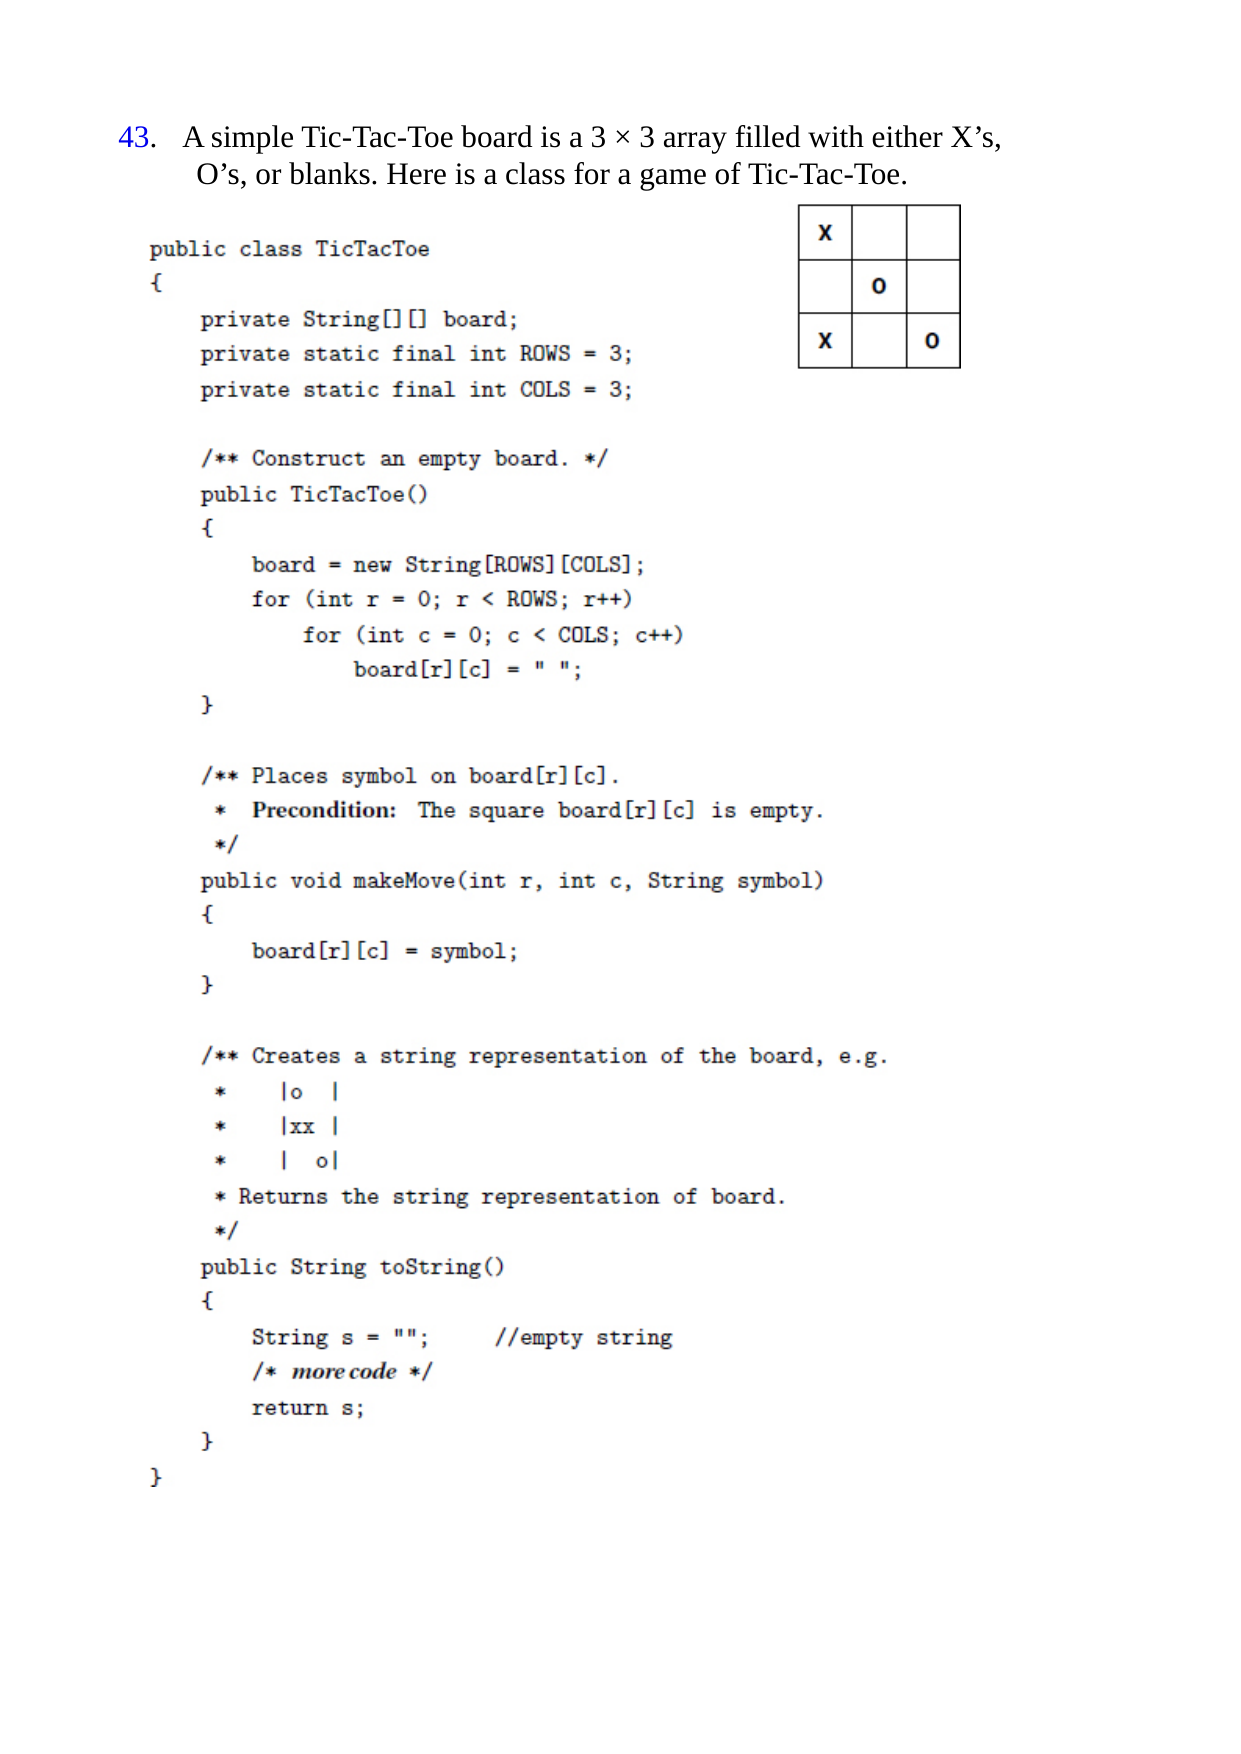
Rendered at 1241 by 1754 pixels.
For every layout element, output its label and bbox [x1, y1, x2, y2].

picture [149, 200, 961, 1487]
